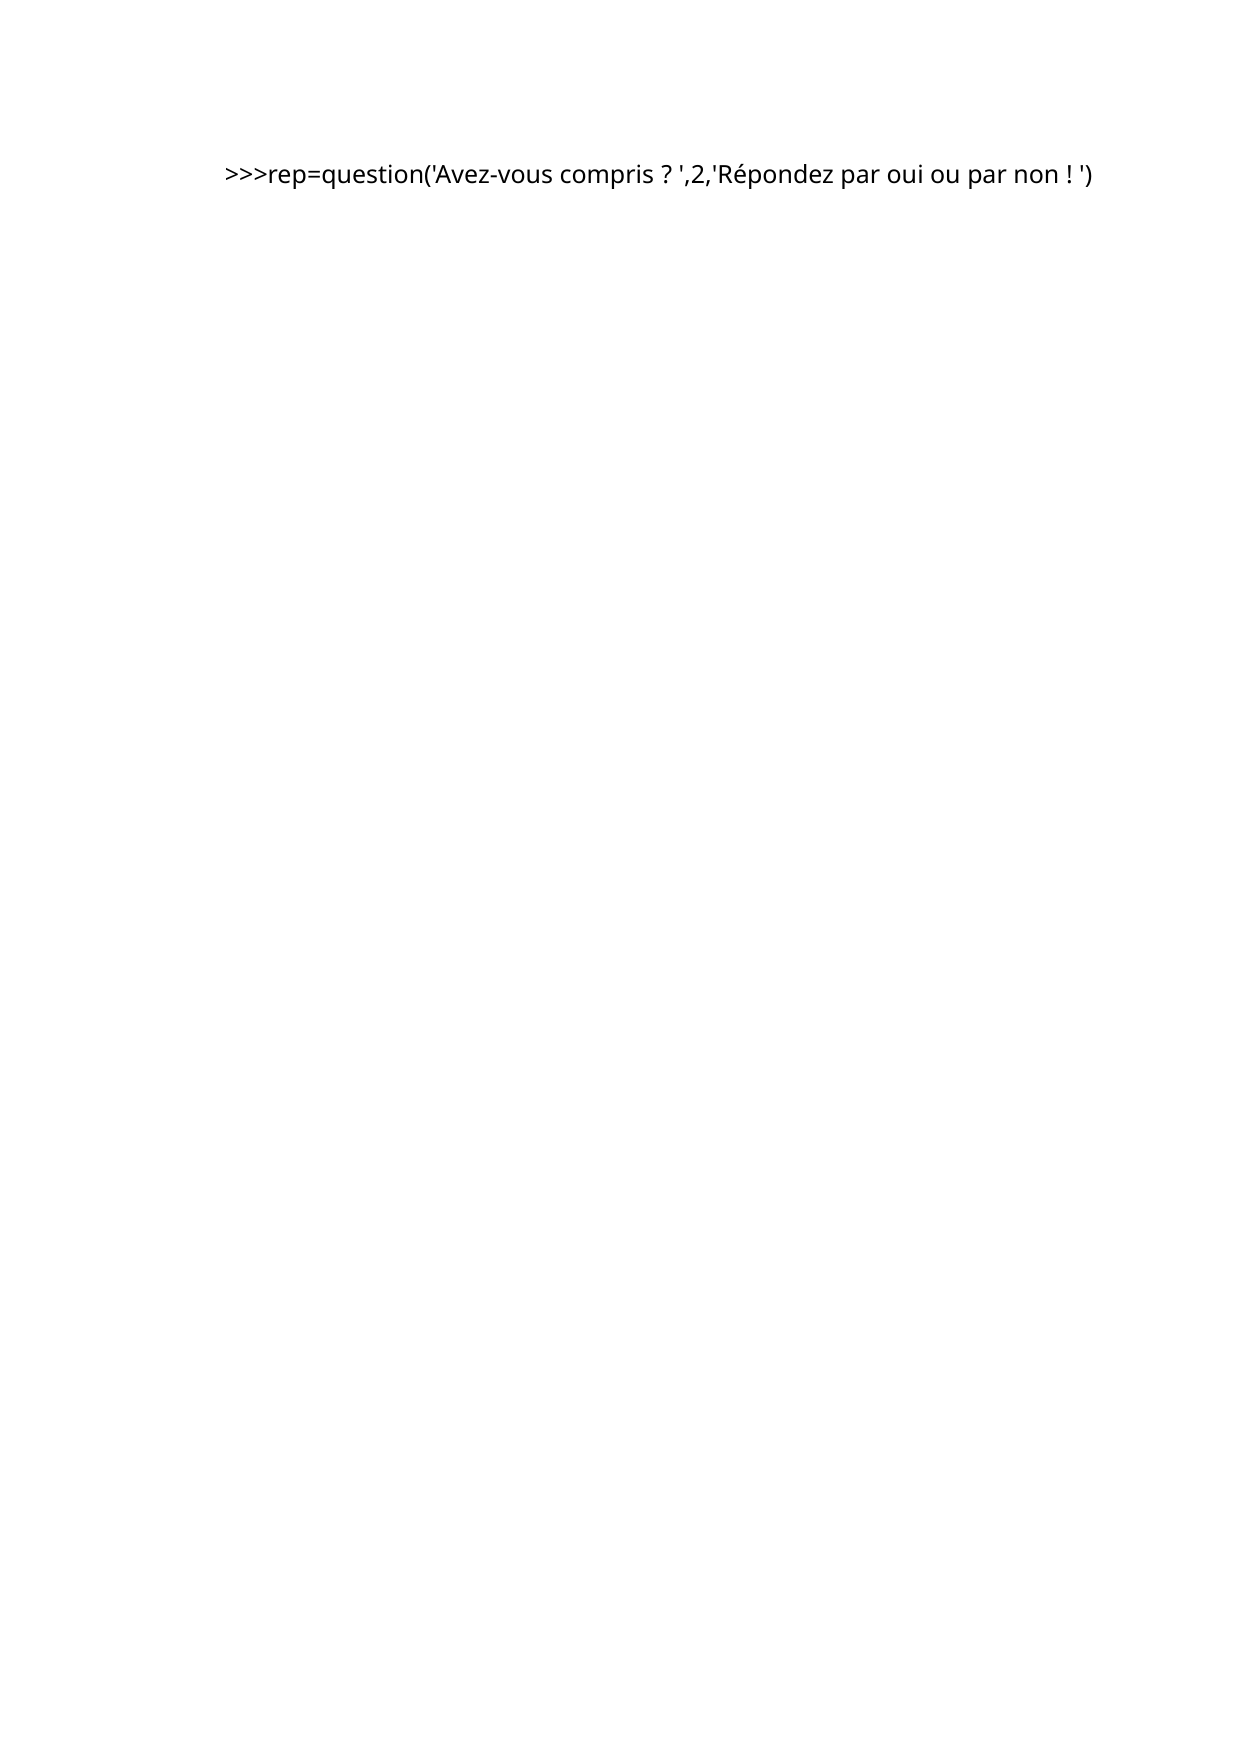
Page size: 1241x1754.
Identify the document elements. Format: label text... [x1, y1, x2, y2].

text >>>rep=question('Avez-vous compris ? ',2,'Répondez par oui ou par non ! ') [88, 157, 1152, 191]
